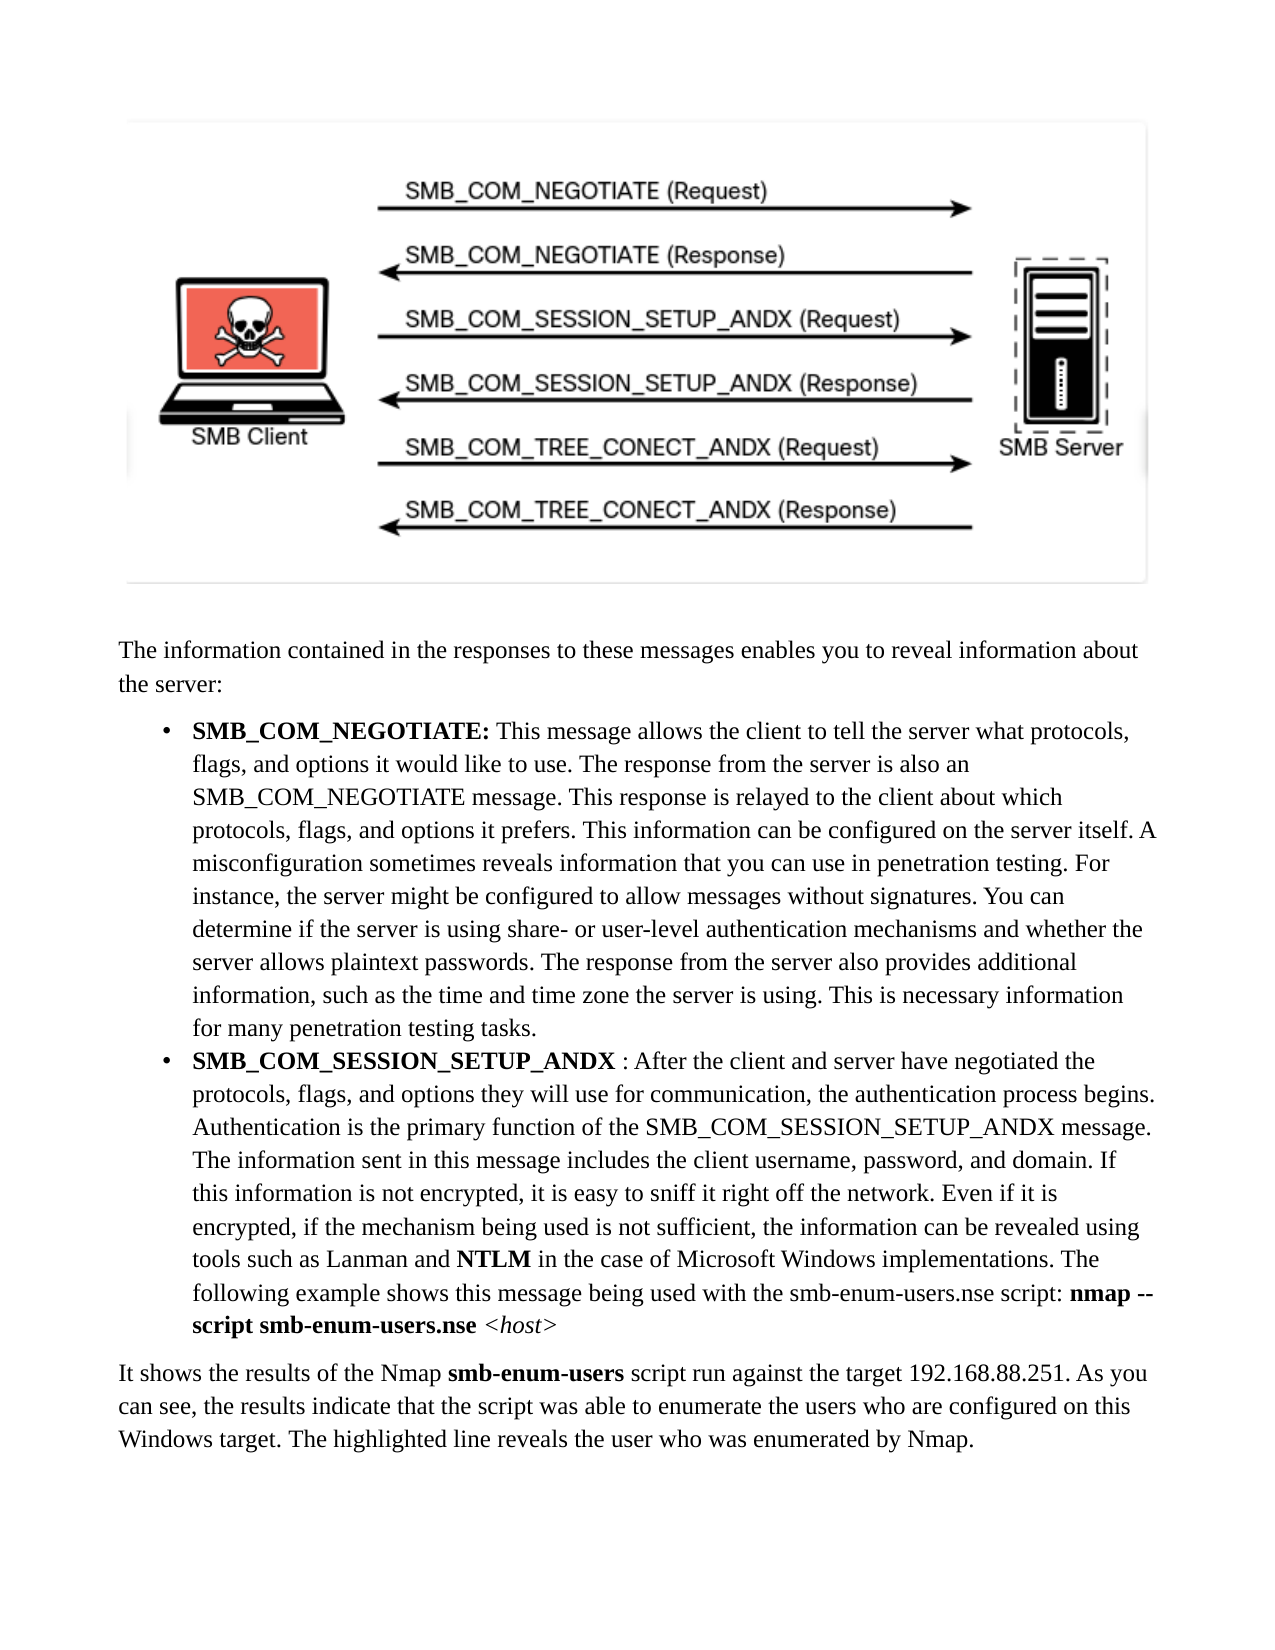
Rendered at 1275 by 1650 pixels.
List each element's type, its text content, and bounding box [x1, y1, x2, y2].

picture [126, 118, 1149, 584]
list SMB_COM_NEGOTIATE: This message allows the client to tell the server what protocols, flags, and options it would like to use. The response from the server is also an SMB_COM_NEGOTIATE message. This response is relayed to the client about which protocols, flags, and options it prefers. This information can be configured on the server itself. A misconfiguration sometimes reveals information that you can use in penetration testing. For instance, the server might be configured to allow messages without signatures. You can determine if the server is using share- or user-level authentication mechanisms and whether the server allows plaintext passwords. The response from the server also provides additional information, such as the time and time zone the server is using. This is necessary information for many penetration testing tasks. [162, 716, 1157, 1042]
text The information contained in the responses to these messages enables you to reveal information about the server: [118, 636, 1157, 697]
list SMB_COM_SESSION_SETUP_ANDX : After the client and server have negotiated the protocols, flags, and options they will use for communication, the authentication process begins. Authentication is the primary function of the SMB_COM_SESSION_SETUP_ANDX message. The information sent in this message includes the client username, password, and domain. If this information is not encrypted, it is easy to sniff it right off the network. Even if it is encrypted, if the mechanism being used is not sufficient, the information can be revealed using tools such as Lanman and NTLM in the case of Microsoft Windows implementations. The following example shows this message being used with the smb-enum-users.nse script: nmap --script smb-enum-users.nse <host> [162, 1046, 1157, 1339]
text It shows the results of the Nmap smb-enum-users script run against the target 192.168.88.251. As you can see, the results indicate that the script was able to enumerate the users who are configured on this Windows target. The highlighted line reveals the user who was enumerated by Nmap. [118, 1358, 1157, 1453]
